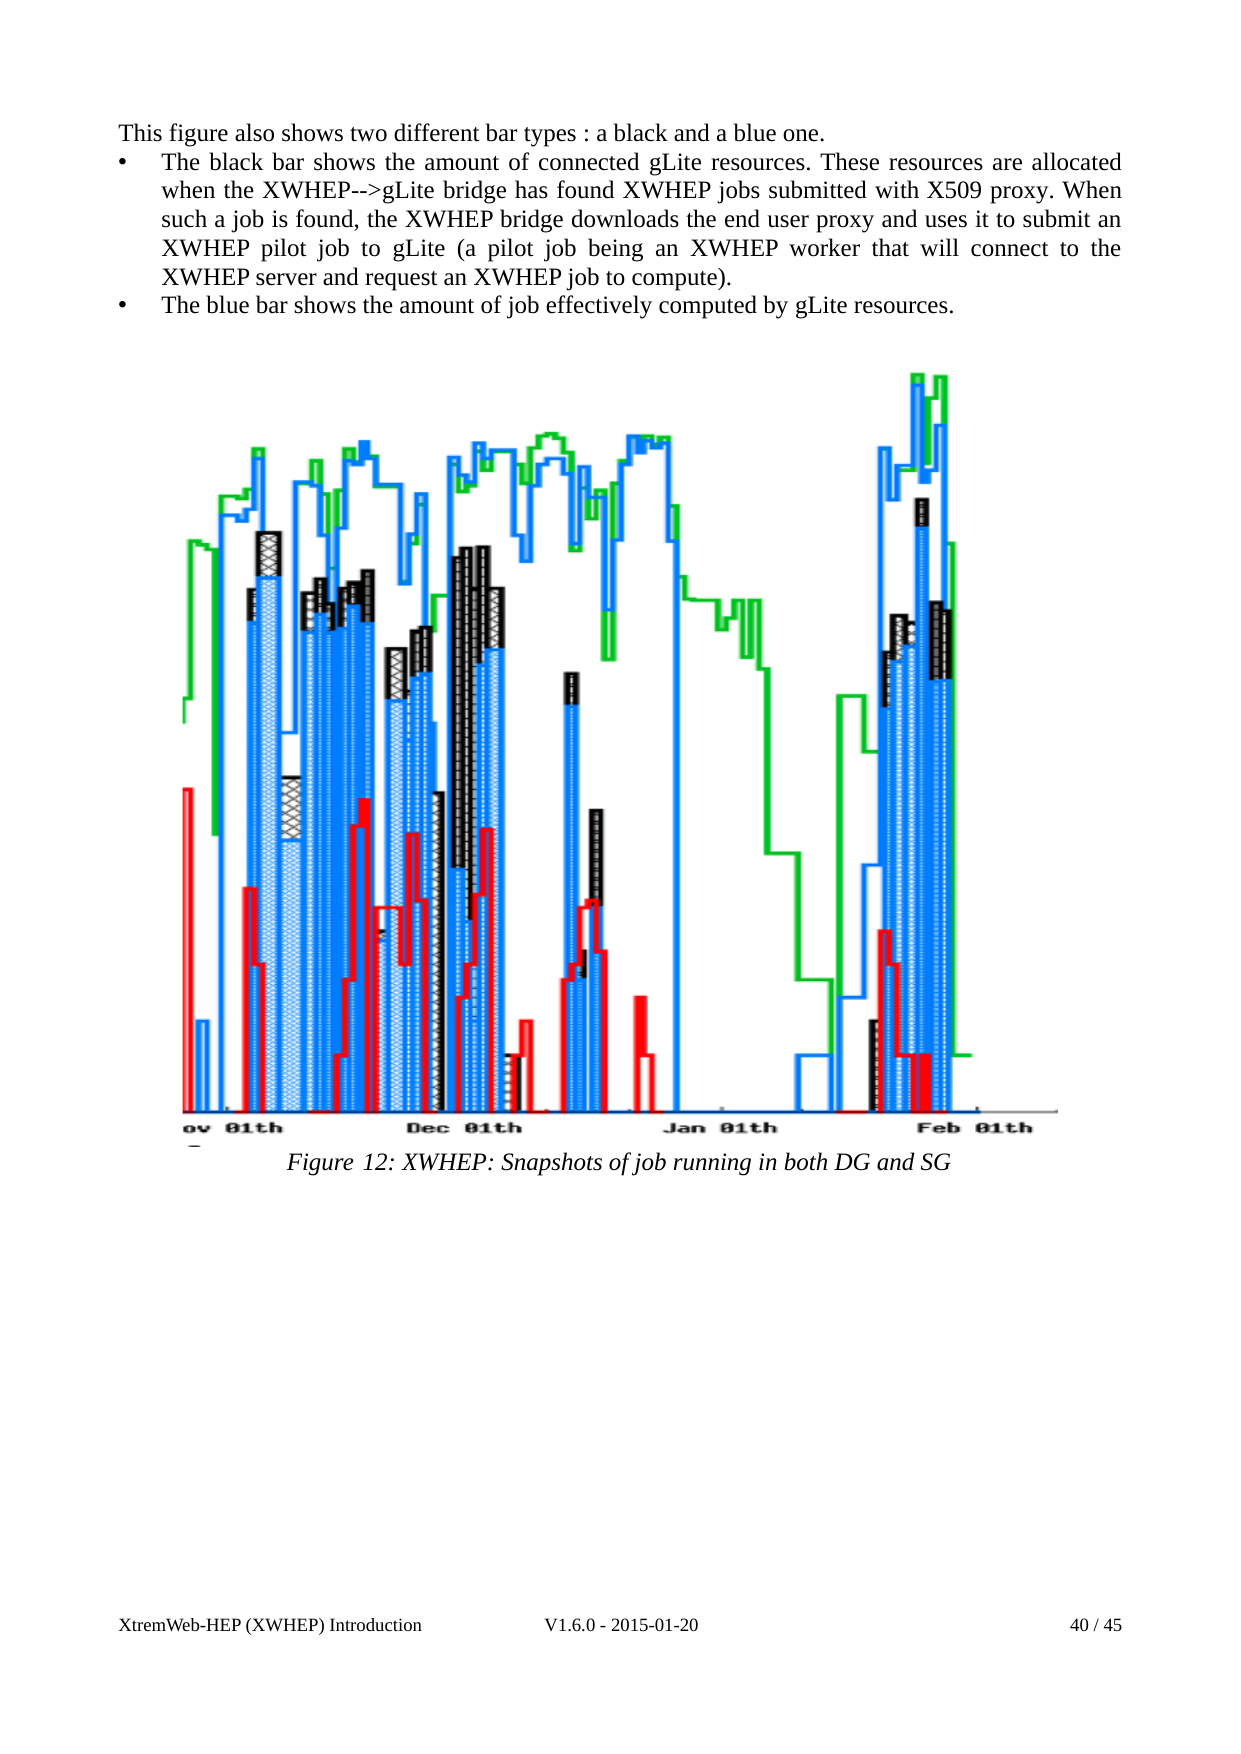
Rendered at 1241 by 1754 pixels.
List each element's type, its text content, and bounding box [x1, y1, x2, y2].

list The blue bar shows the amount of job effectively computed by gLite resources. [118, 291, 1122, 319]
text Figure 12: XWHEP: Snapshots of job running in both DG and SG [182, 1147, 1058, 1176]
picture [182, 369, 1058, 1147]
text This figure also shows two different bar types : a black and a blue one. [118, 118, 1122, 147]
list The black bar shows the amount of connected gLite resources. These resources are allocated when the XWHEP-->gLite bridge has found XWHEP jobs submitted with X509 proxy. When such a job is found, the XWHEP bridge downloads the end user proxy and uses it to submit an XWHEP pilot job to gLite (a pilot job being an XWHEP worker that will connect to the XWHEP server and request an XWHEP job to compute). [118, 147, 1122, 291]
